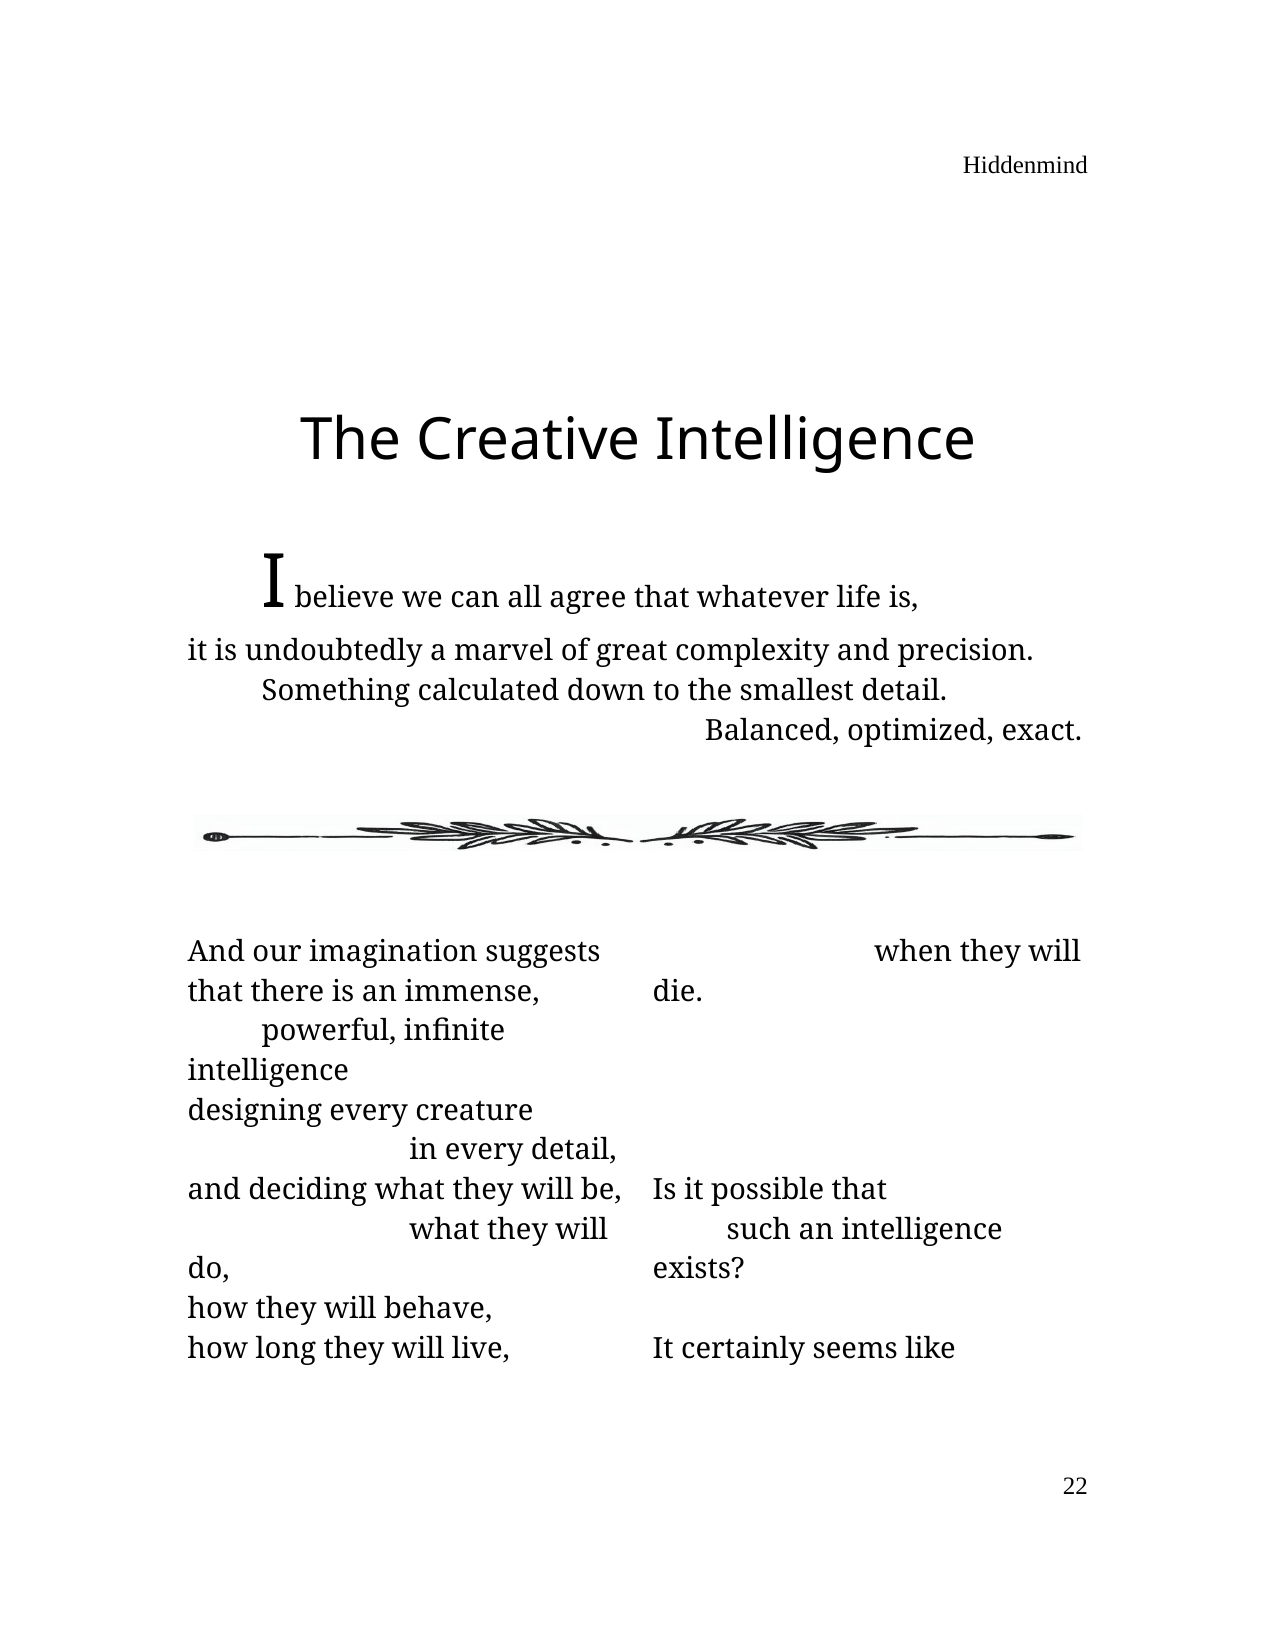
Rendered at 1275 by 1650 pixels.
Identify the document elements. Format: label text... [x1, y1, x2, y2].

text Is it possible that [652, 1168, 1087, 1208]
text what they will do, [187, 1208, 622, 1287]
text powerful, infinite intelligence [187, 1009, 622, 1089]
text when they will die. [652, 930, 1087, 1009]
text And our imagination suggests that there is an immense, [187, 930, 622, 1009]
text Balanced, optimized, exact. [187, 709, 1087, 749]
text Something calculated down to the smallest detail. [187, 669, 1087, 709]
text how they will behave, [187, 1287, 622, 1327]
picture [193, 814, 1083, 851]
text It certainly seems like [652, 1327, 1087, 1367]
text it is undoubtedly a marvel of great complexity and precision. [187, 630, 1087, 669]
text designing every creature [187, 1089, 622, 1128]
text in every detail, [187, 1128, 622, 1168]
text how long they will live, [187, 1327, 622, 1367]
text such an intelligence exists? [652, 1208, 1087, 1287]
text I believe we can all agree that whatever life is, [187, 527, 1087, 630]
text and deciding what they will be, [187, 1168, 622, 1208]
